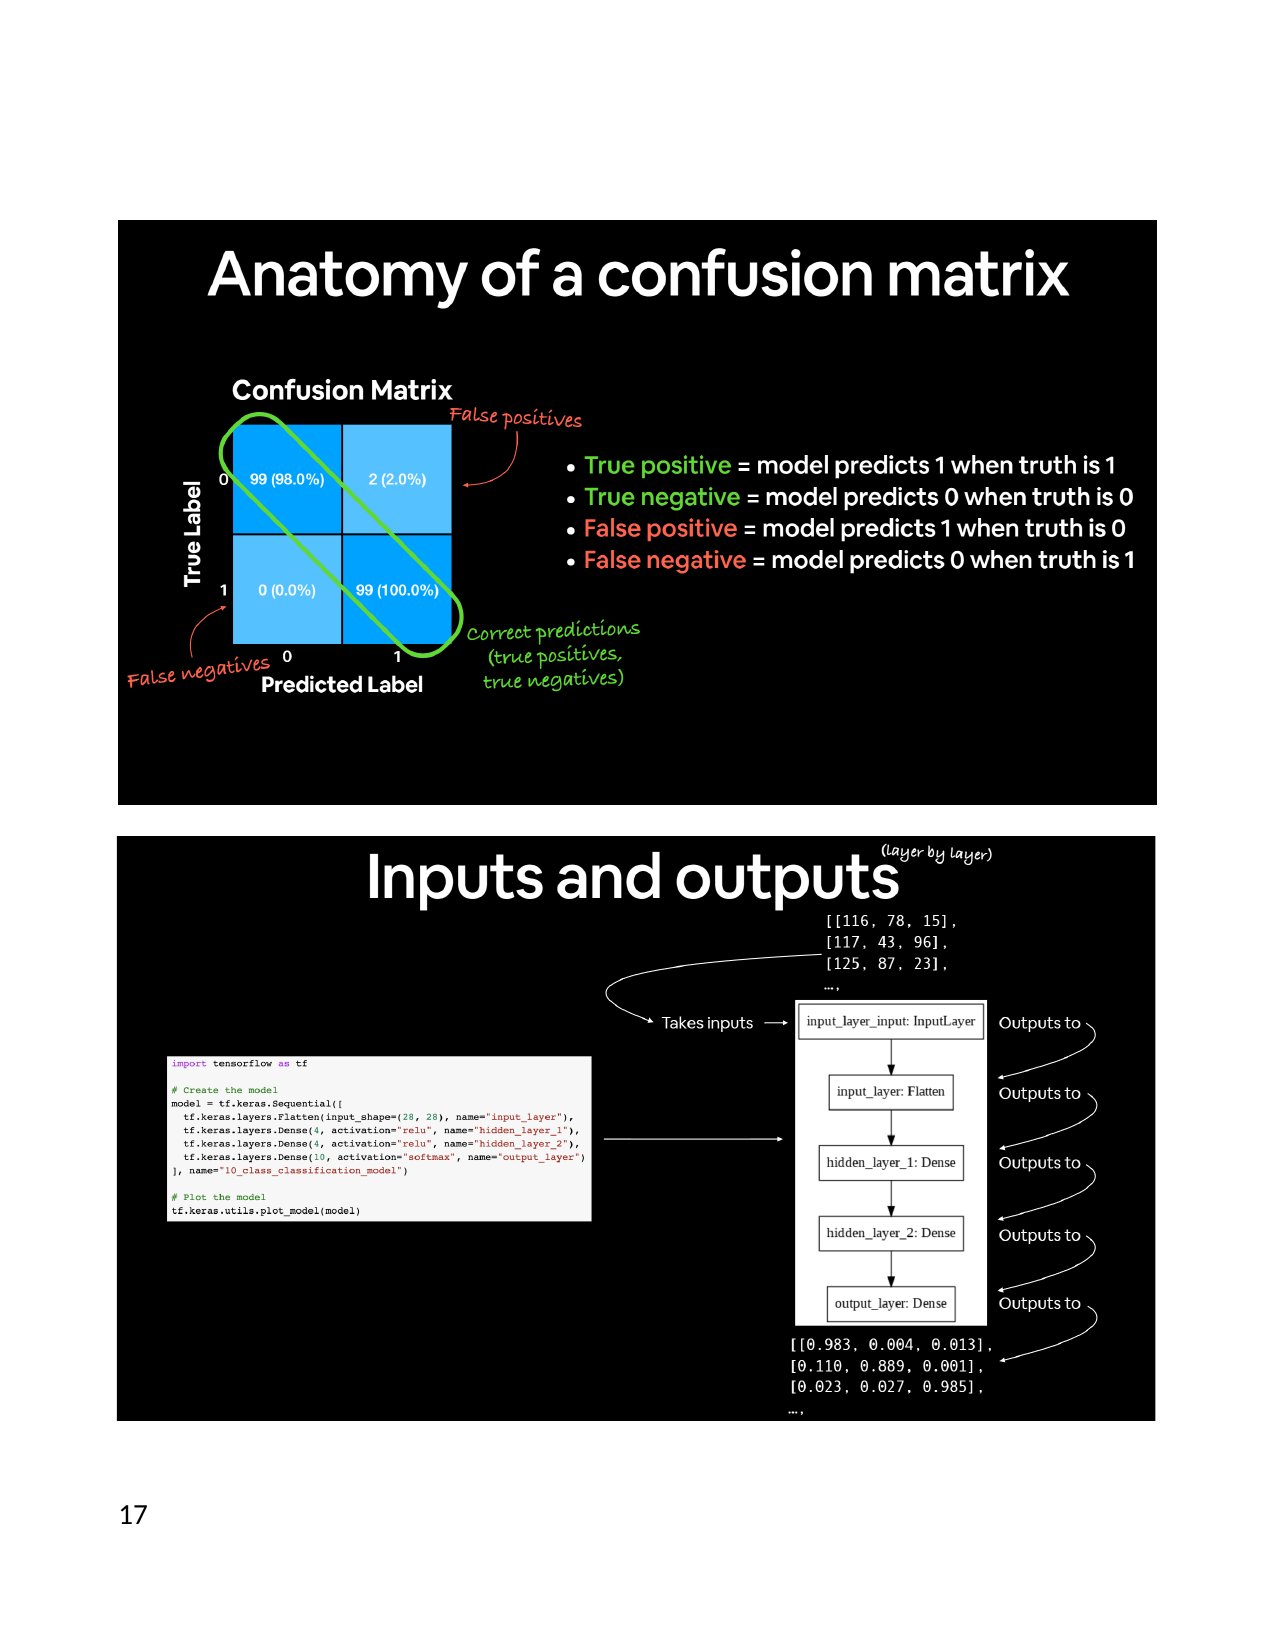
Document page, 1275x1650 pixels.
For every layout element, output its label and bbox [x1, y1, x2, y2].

picture [116, 836, 1156, 1421]
picture [118, 220, 1157, 805]
